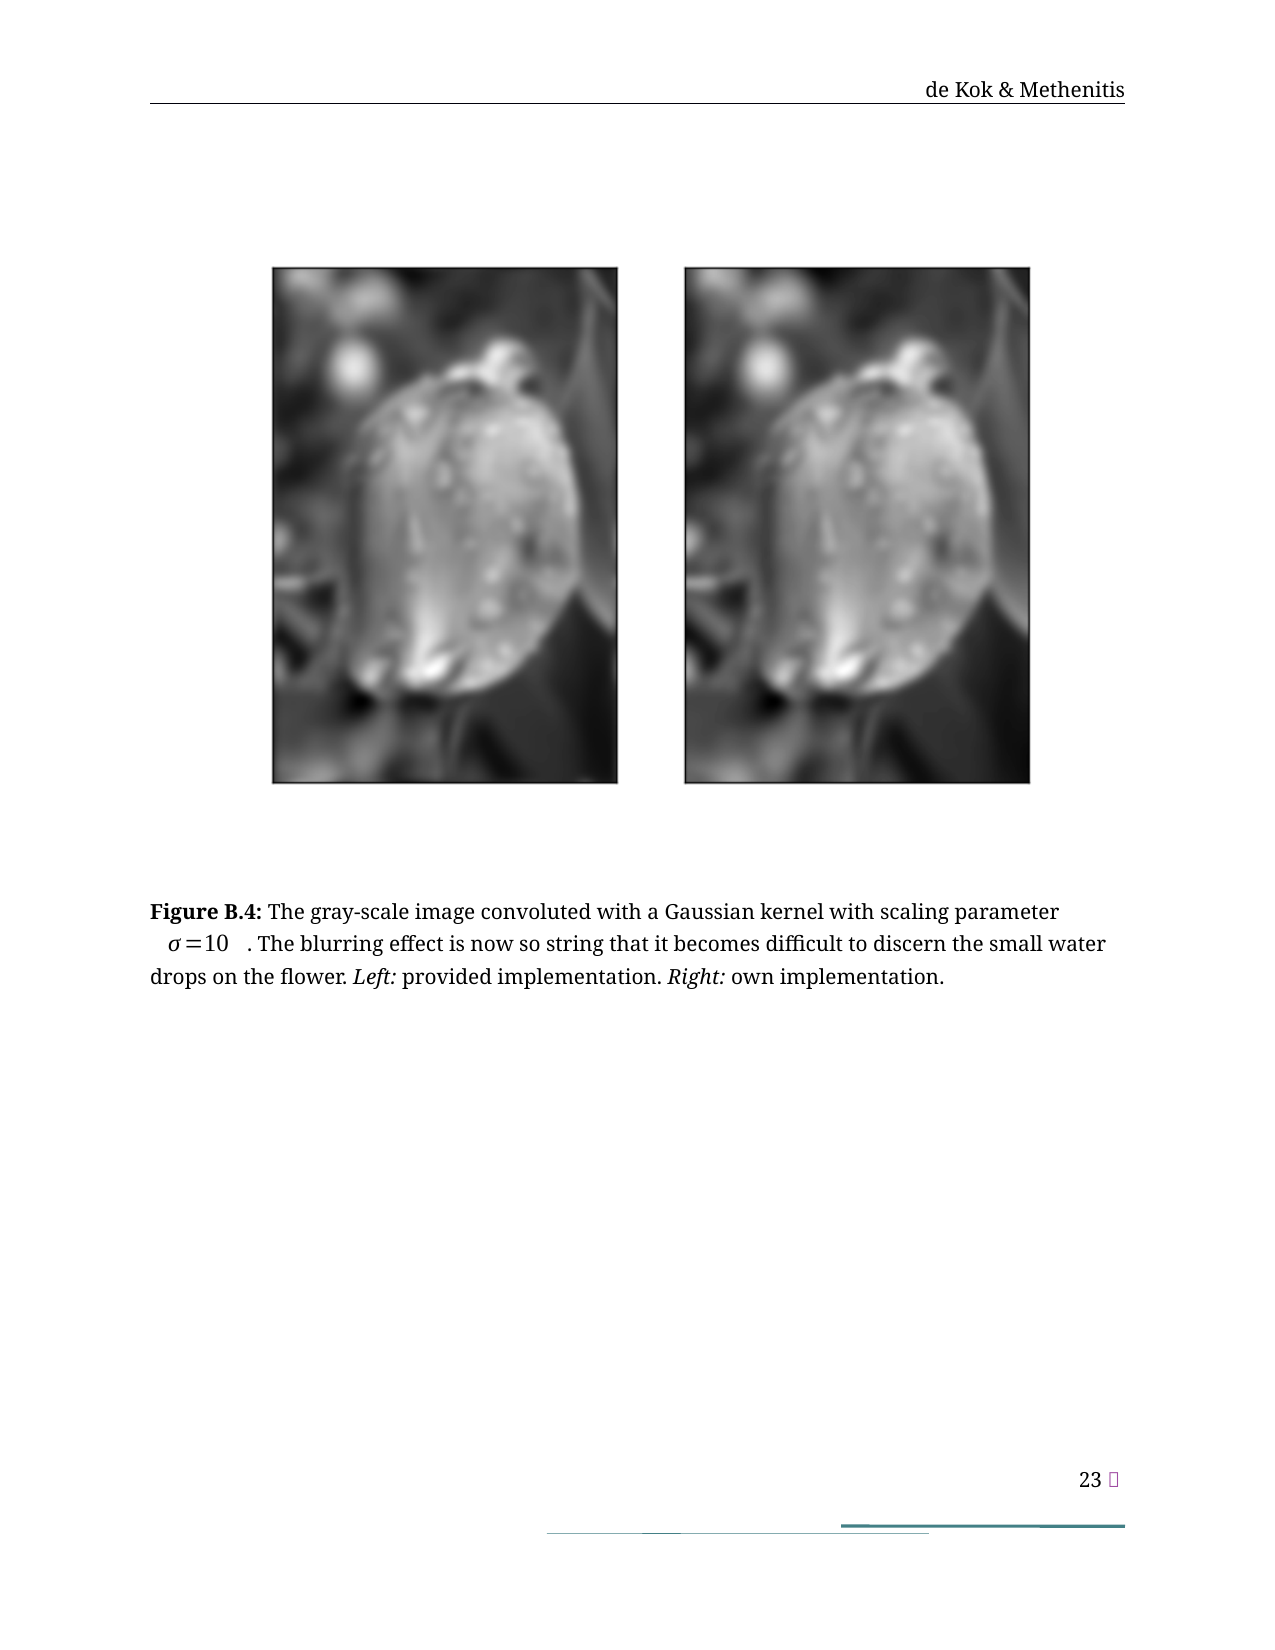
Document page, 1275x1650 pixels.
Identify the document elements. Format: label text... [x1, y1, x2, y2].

text Figure B.4: The gray-scale image convoluted with a Gaussian kernel with scaling parameter . The blurring effect is now so string that it becomes difficult to discern the small water drops on the flower. Left: provided implementation. Right: own implementation. [150, 893, 1125, 991]
picture [150, 157, 1125, 893]
